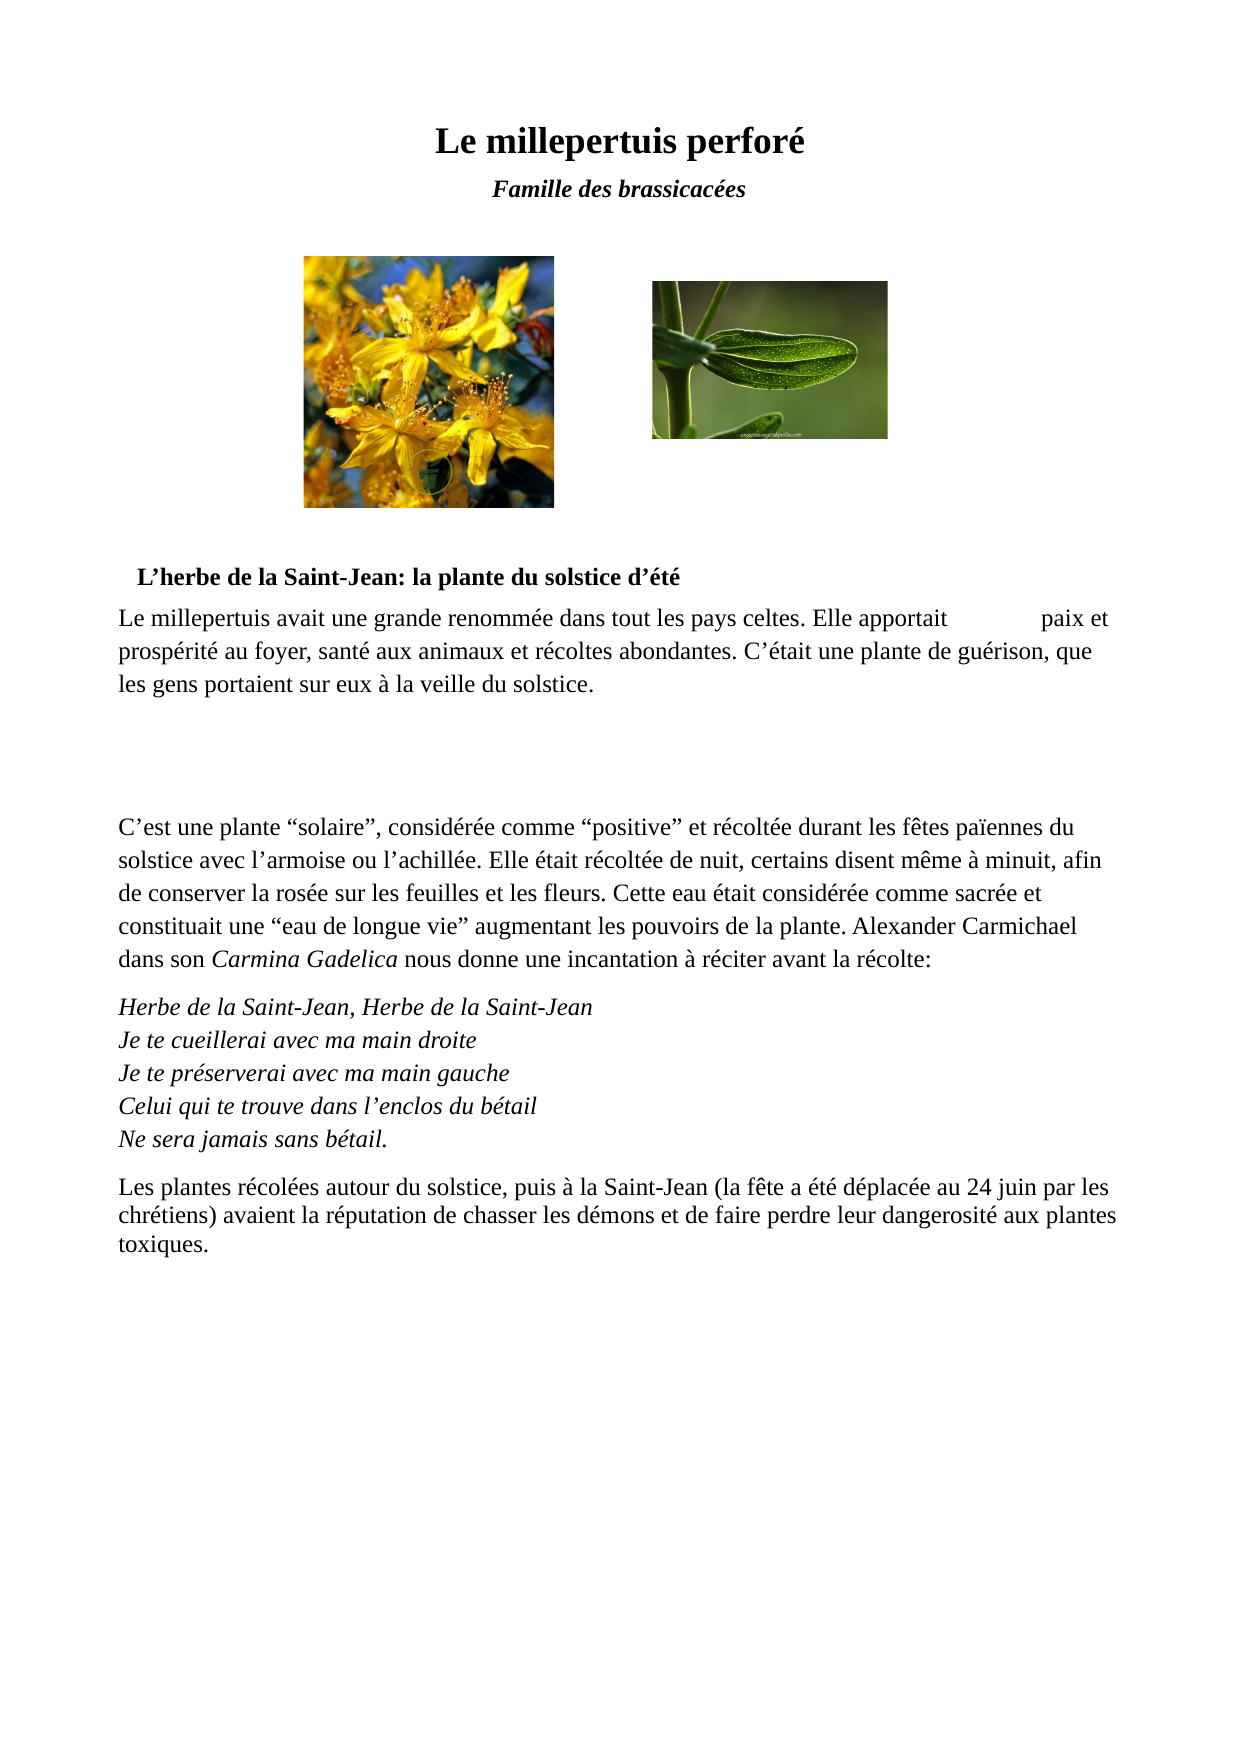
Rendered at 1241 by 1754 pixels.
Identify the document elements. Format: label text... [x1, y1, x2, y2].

picture [652, 281, 888, 439]
text Herbe de la Saint-Jean, Herbe de la Saint-Jean Je te cueillerai avec ma main droite Je te préserverai avec ma main gauche Celui qui te trouve dans l’enclos du bétail Ne sera jamais sans bétail. [118, 992, 1122, 1153]
subtitle Le millepertuis perforé [118, 118, 1122, 161]
text Les plantes récolées autour du solstice, puis à la Saint-Jean (la fête a été déplacée au 24 juin par les chrétiens) avaient la réputation de chasser les démons et de faire perdre leur dangerosité aux plantes toxiques. [118, 1172, 1122, 1258]
text Le millepertuis avait une grande renommée dans tout les pays celtes. Elle apportait paix et prospérité au foyer, santé aux animaux et récoltes abondantes. C’était une plante de guérison, que les gens portaient sur eux à la veille du solstice. [118, 603, 1122, 698]
text C’est une plante “solaire”, considérée comme “positive” et récoltée durant les fêtes païennes du solstice avec l’armoise ou l’achillée. Elle était récoltée de nuit, certains disent même à minuit, afin de conserver la rosée sur les feuilles et les fleurs. Cette eau était considérée comme sacrée et constituait une “eau de longue vie” augmentant les pouvoirs de la plante. Alexander Carmichael dans son Carmina Gadelica nous donne une incantation à réciter avant la récolte: [118, 812, 1122, 973]
subtitle L’herbe de la Saint-Jean: la plante du solstice d’été [118, 562, 1122, 591]
picture [303, 256, 555, 508]
text Famille des brassicacées [118, 174, 1122, 202]
